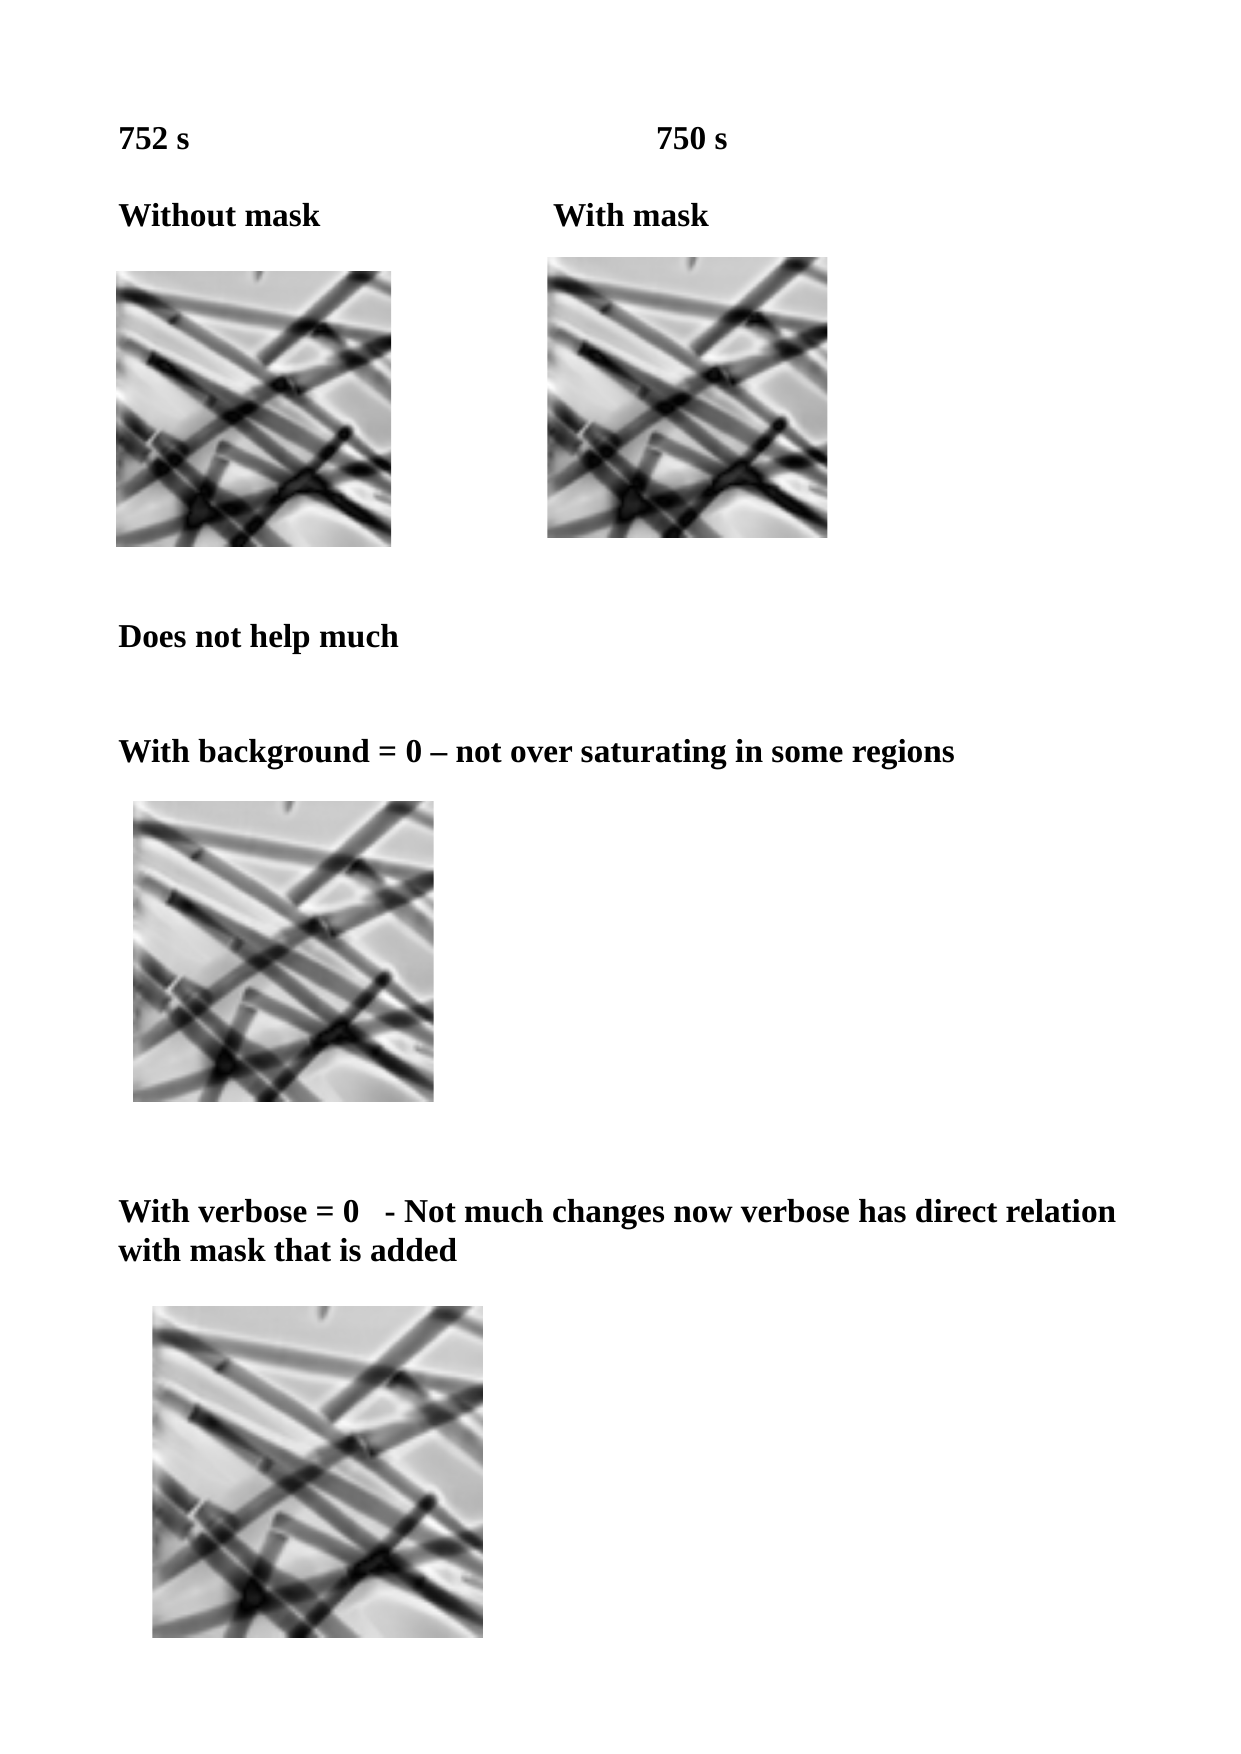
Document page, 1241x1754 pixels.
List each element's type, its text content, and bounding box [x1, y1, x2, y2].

text Without mask With mask [118, 195, 1122, 233]
picture [116, 271, 392, 547]
picture [152, 1306, 483, 1638]
picture [547, 257, 828, 538]
text 752 s 750 s [118, 118, 1122, 156]
picture [133, 801, 434, 1102]
text With background = 0 – not over saturating in some regions [118, 731, 1122, 770]
text With verbose = 0 - Not much changes now verbose has direct relation with mask that is added [118, 1191, 1122, 1268]
text Does not help much [118, 616, 1122, 655]
